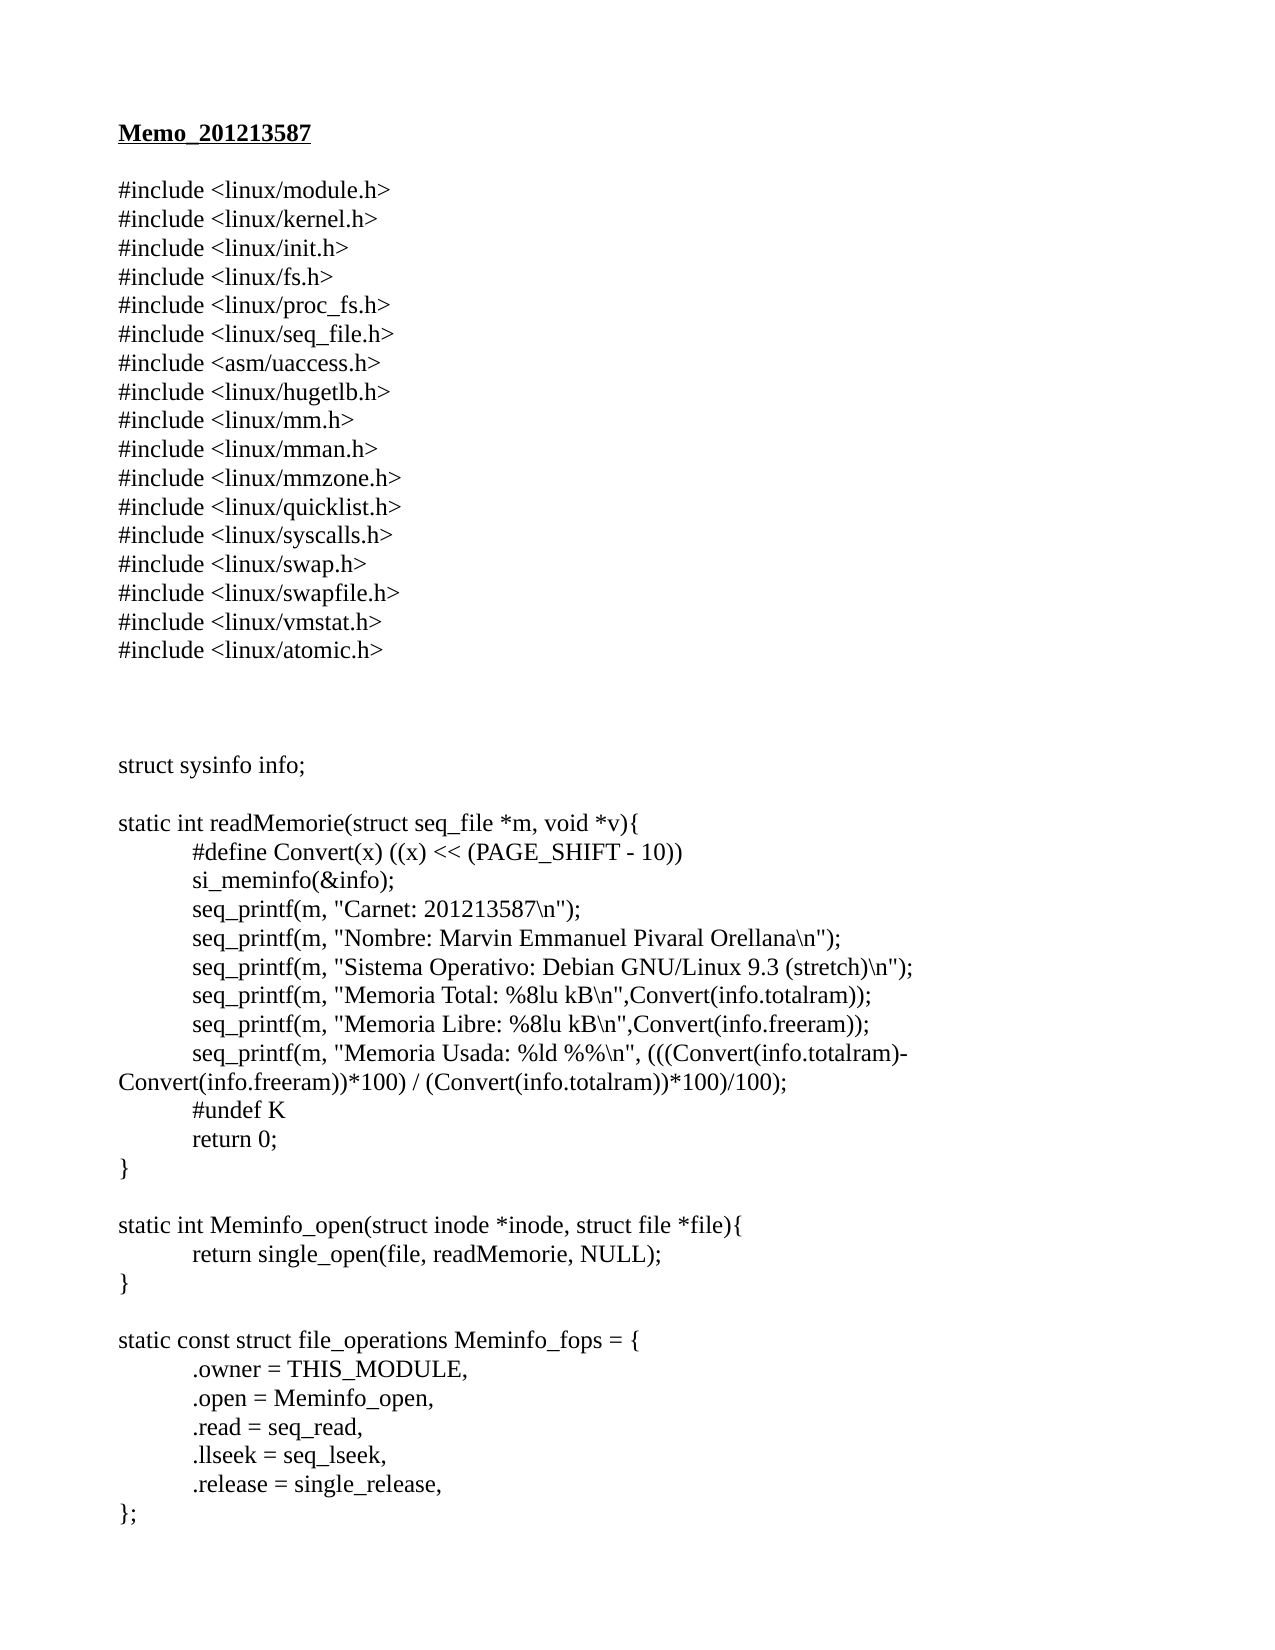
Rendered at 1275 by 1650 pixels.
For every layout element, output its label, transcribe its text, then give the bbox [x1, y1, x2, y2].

text #include <linux/quicklist.h> [118, 492, 1157, 521]
text #include <linux/syscalls.h> [118, 521, 1157, 549]
text }; [118, 1498, 1157, 1527]
text #include <linux/atomic.h> [118, 636, 1157, 664]
text #undef K [118, 1096, 1157, 1124]
text Memo_201213587 [118, 118, 1157, 147]
text #include <linux/mmzone.h> [118, 463, 1157, 492]
text struct sysinfo info; [118, 751, 1157, 779]
text return 0; [118, 1124, 1157, 1153]
text static int readMemorie(struct seq_file *m, void *v){ [118, 808, 1157, 837]
text #include <linux/swapfile.h> [118, 578, 1157, 607]
text static const struct file_operations Meminfo_fops = { [118, 1326, 1157, 1354]
text seq_printf(m, "Memoria Usada: %ld %%\n", (((Convert(info.totalram)-Convert(info.freeram))*100) / (Convert(info.totalram))*100)/100); [118, 1038, 1157, 1096]
text #include <linux/vmstat.h> [118, 607, 1157, 636]
text return single_open(file, readMemorie, NULL); [118, 1239, 1157, 1268]
text #define Convert(x) ((x) << (PAGE_SHIFT - 10)) [118, 837, 1157, 866]
text seq_printf(m, "Nombre: Marvin Emmanuel Pivaral Orellana\n"); [118, 923, 1157, 952]
text seq_printf(m, "Memoria Libre: %8lu kB\n",Convert(info.freeram)); [118, 1009, 1157, 1038]
text } [118, 1153, 1157, 1182]
text #include <linux/module.h> [118, 176, 1157, 204]
text } [118, 1268, 1157, 1297]
text .open = Meminfo_open, [118, 1383, 1157, 1412]
text #include <linux/hugetlb.h> [118, 377, 1157, 406]
text #include <asm/uaccess.h> [118, 348, 1157, 377]
text si_meminfo(&info); [118, 866, 1157, 894]
text #include <linux/swap.h> [118, 549, 1157, 578]
text .llseek = seq_lseek, [118, 1441, 1157, 1469]
text #include <linux/mm.h> [118, 406, 1157, 434]
text #include <linux/proc_fs.h> [118, 291, 1157, 319]
text seq_printf(m, "Sistema Operativo: Debian GNU/Linux 9.3 (stretch)\n"); [118, 952, 1157, 981]
text #include <linux/fs.h> [118, 262, 1157, 291]
text .owner = THIS_MODULE, [118, 1354, 1157, 1383]
text #include <linux/init.h> [118, 233, 1157, 262]
text static int Meminfo_open(struct inode *inode, struct file *file){ [118, 1211, 1157, 1239]
text .release = single_release, [118, 1469, 1157, 1498]
text seq_printf(m, "Memoria Total: %8lu kB\n",Convert(info.totalram)); [118, 981, 1157, 1009]
text #include <linux/kernel.h> [118, 204, 1157, 233]
text #include <linux/mman.h> [118, 434, 1157, 463]
text seq_printf(m, "Carnet: 201213587\n"); [118, 894, 1157, 923]
text #include <linux/seq_file.h> [118, 319, 1157, 348]
text .read = seq_read, [118, 1412, 1157, 1441]
